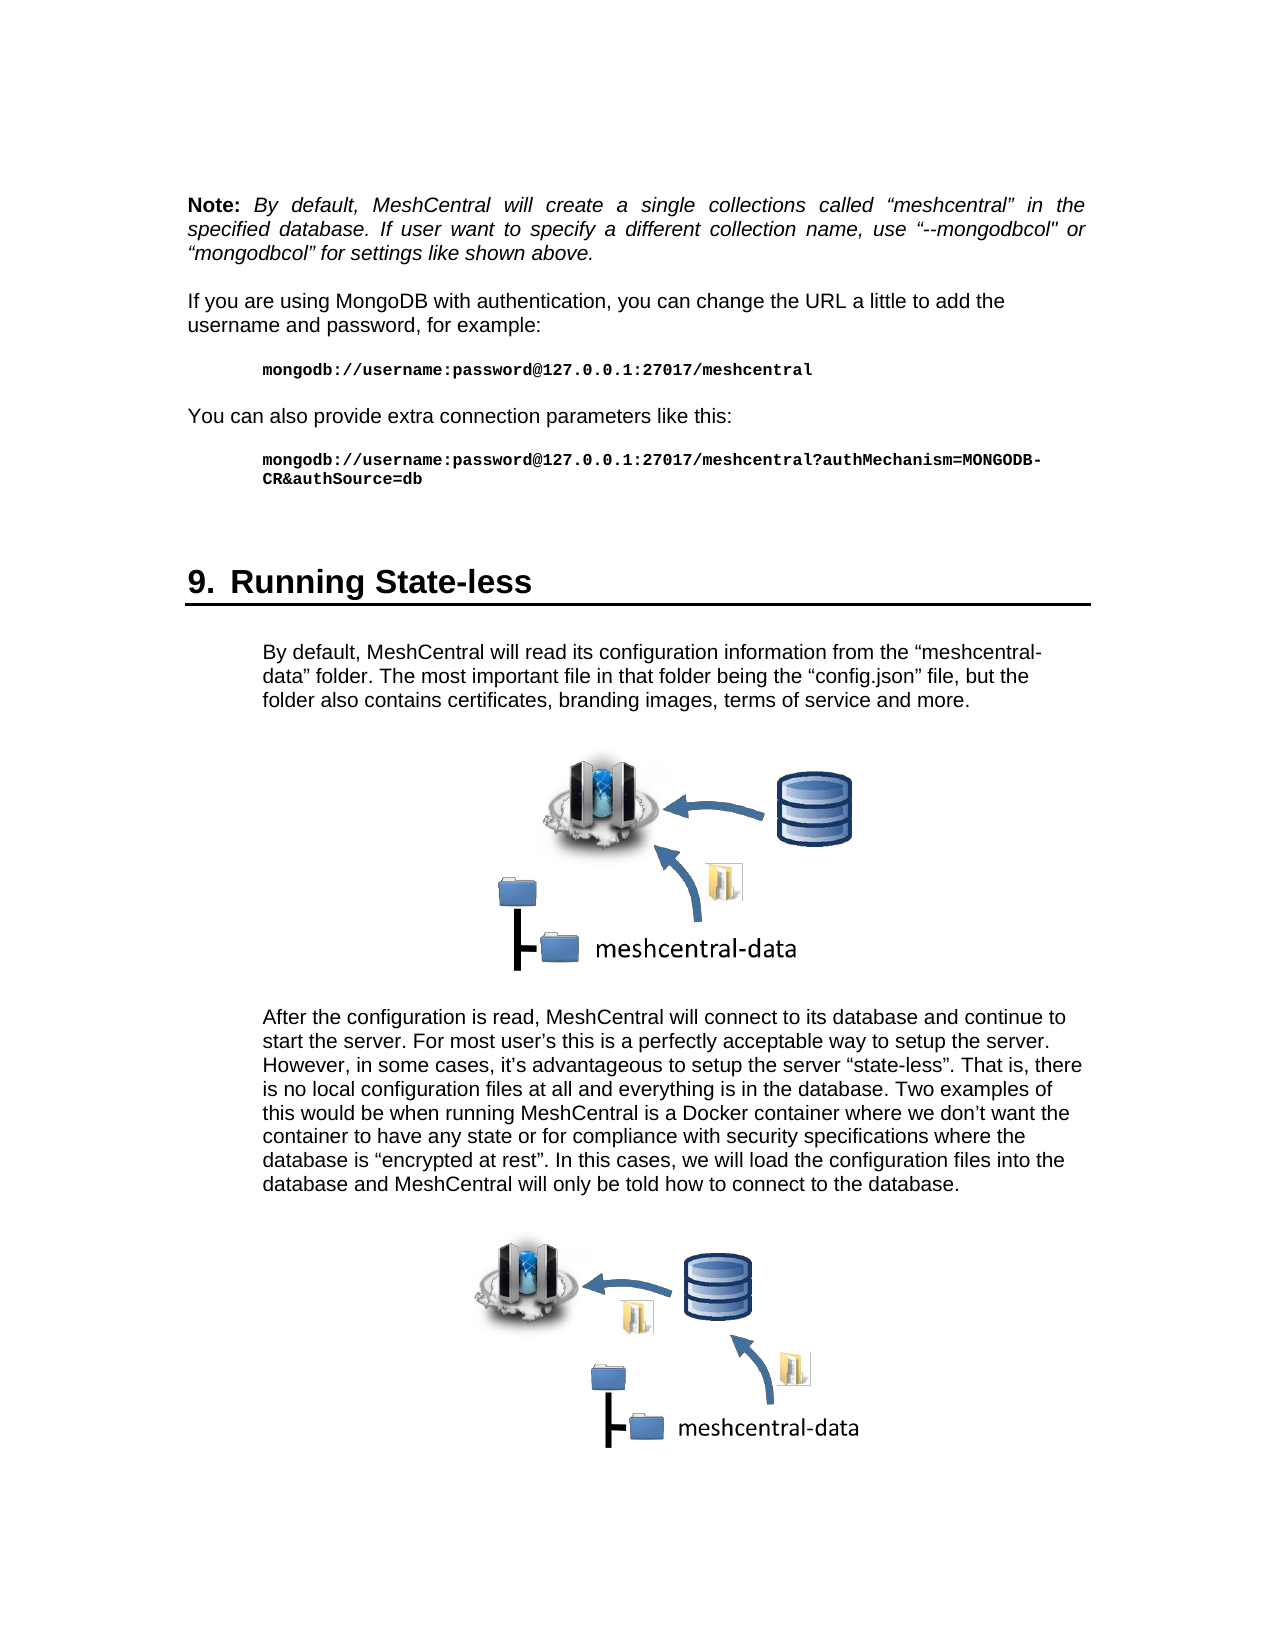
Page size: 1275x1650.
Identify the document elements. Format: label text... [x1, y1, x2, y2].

text By default, MeshCentral will read its configuration information from the “meshcentral- data” folder. The most important file in that folder being the “config.json” file, but the folder also contains certificates, branding images, terms of service and more. [262, 639, 1045, 711]
picture [494, 735, 852, 982]
text mongodb://username:password@127.0.0.1:27017/meshcentral?authMechanism=MONGODB- CR&authSource=db [262, 452, 1045, 490]
text After the configuration is read, MeshCentral will connect to its database and continue to start the server. For most user’s this is a perfectly acceptable way to setup the server. However, in some cases, it’s advantageous to setup the server “state-less”. That is, there is no local configuration files at all and everything is in the database. Two examples of this would be when running MeshCentral is a Docker container where we don’t want the container to have any state or for compliance with security specifications where the database is “encrypted at rest”. In this cases, we will load the configuration files into the database and MeshCentral will only be told how to connect to the database. [262, 1004, 1086, 1196]
subtitle Running State-less [187, 563, 1179, 601]
text You can also provide extra connection parameters like this: [187, 404, 1179, 428]
text Note: By default, MeshCentral will create a single collections called “meshcentral” in the specified database. If user want to specify a different collection name, use “--mongodbcol" or “mongodbcol” for settings like shown above. [187, 193, 1085, 265]
picture [469, 1220, 874, 1458]
text mongodb://username:password@127.0.0.1:27017/meshcentral [262, 361, 1179, 380]
text If you are using MongoDB with authentication, you can change the URL a little to add the username and password, for example: [187, 289, 1083, 337]
